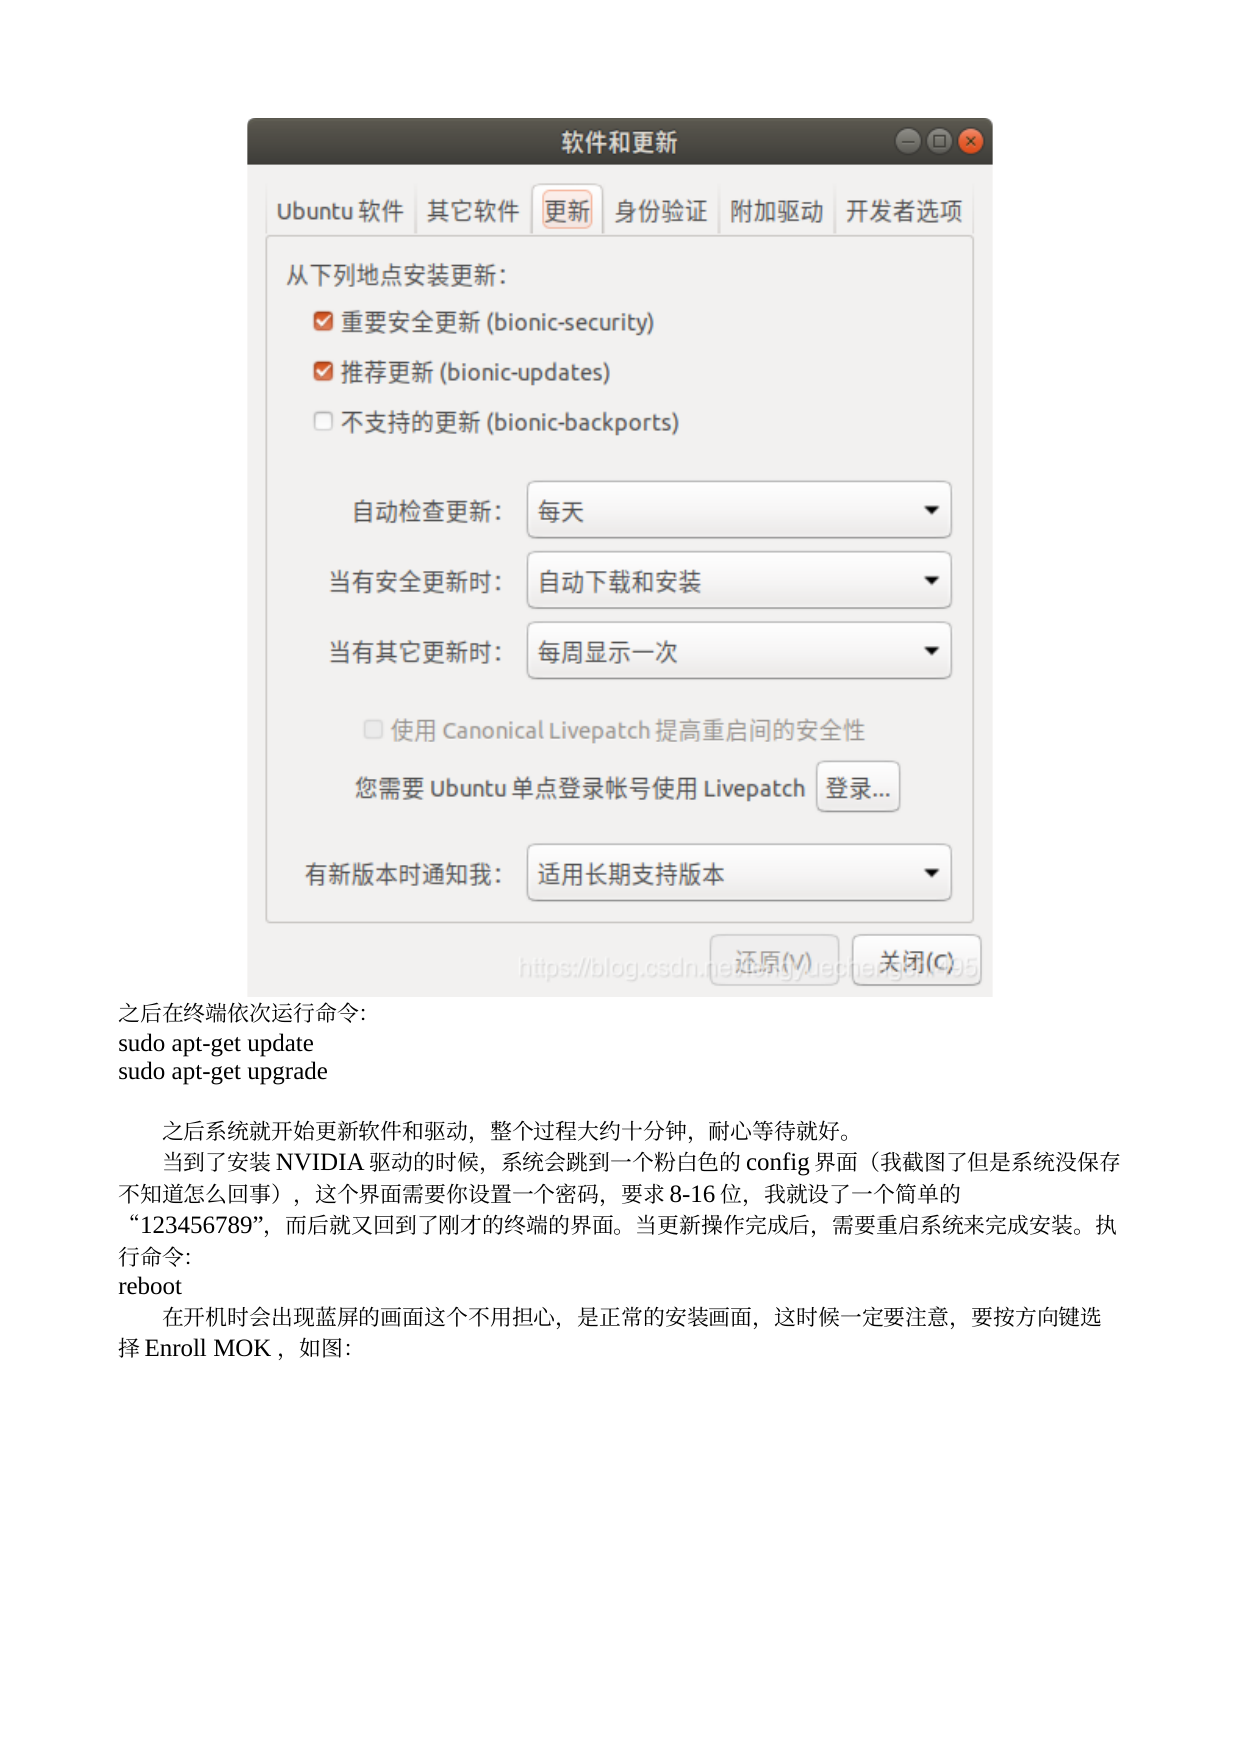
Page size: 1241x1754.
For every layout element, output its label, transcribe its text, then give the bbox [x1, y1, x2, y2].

text 之后系统就开始更新软件和驱动，整个过程大约十分钟，耐心等待就好。 [118, 1114, 1122, 1145]
text 当到了安装NVIDIA驱动的时候，系统会跳到一个粉白色的config界面（我截图了但是系统没保存不知道怎么回事），这个界面需要你设置一个密码，要求8-16位，我就设了一个简单的“123456789”，而后就又回到了刚才的终端的界面。当更新操作完成后，需要重启系统来完成安装。执行命令： [118, 1145, 1122, 1271]
text sudo apt-get upgrade [118, 1056, 1122, 1085]
text 之后在终端依次运行命令： [118, 996, 1122, 1028]
picture [247, 118, 993, 997]
text sudo apt-get update [118, 1028, 1122, 1056]
text 在开机时会出现蓝屏的画面这个不用担心，是正常的安装画面，这时候一定要注意，要按方向键选择Enroll MOK ，如图： [118, 1300, 1122, 1363]
text reboot [118, 1271, 1122, 1300]
